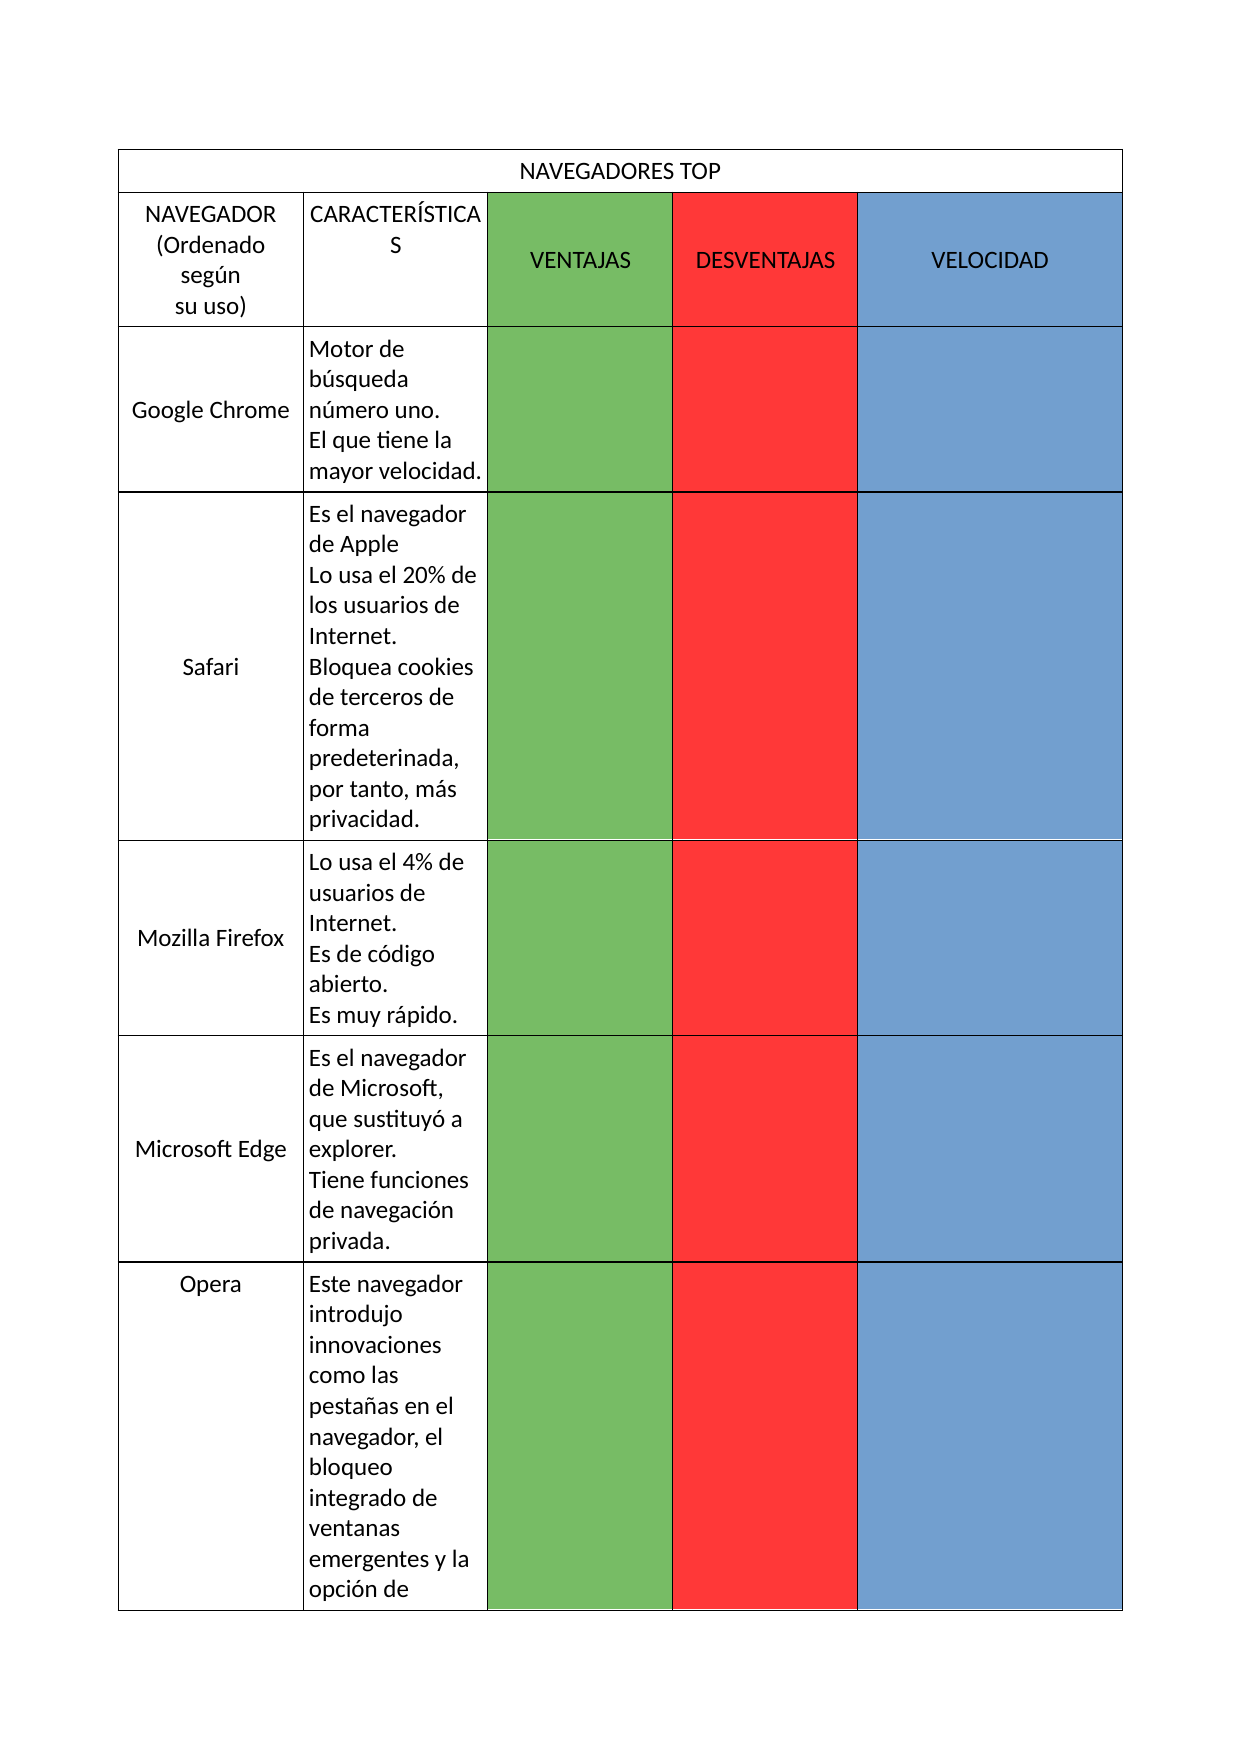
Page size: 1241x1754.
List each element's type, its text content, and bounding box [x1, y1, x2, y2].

table_cell Opera [119, 1263, 303, 1609]
table_cell [673, 1036, 857, 1261]
table_cell [858, 1036, 1122, 1261]
table_cell Safari [119, 493, 303, 839]
table_cell [488, 493, 672, 839]
table_cell Este navegador introdujo innovaciones como las pestañas en el navegador, el bloqueo integrado de ventanas emergentes y la opción de [304, 1263, 487, 1609]
table_cell [488, 841, 672, 1035]
table_cell [858, 841, 1122, 1035]
table_cell VENTAJAS [488, 193, 672, 326]
table_cell [673, 327, 857, 491]
table_cell [488, 1263, 672, 1609]
table_cell [858, 327, 1122, 491]
table_cell Lo usa el 4% de usuarios de Internet. Es de código abierto. Es muy rápido. [304, 841, 487, 1035]
table_cell NAVEGADOR (Ordenado según su uso) [119, 193, 303, 326]
table_cell DESVENTAJAS [673, 193, 857, 326]
table_cell Mozilla Firefox [119, 841, 303, 1035]
table_cell [488, 1036, 672, 1261]
table_cell [673, 841, 857, 1035]
table_cell [858, 1263, 1122, 1609]
table_cell Microsoft Edge [119, 1036, 303, 1261]
table_cell [673, 1263, 857, 1609]
table_cell CARACTERÍSTICAS [304, 193, 487, 326]
table_cell Motor de búsqueda número uno. El que tiene la mayor velocidad. [304, 327, 487, 491]
table_header NAVEGADORES TOP [119, 150, 1122, 192]
table_cell [488, 327, 672, 491]
table_cell VELOCIDAD [858, 193, 1122, 326]
table_cell [673, 493, 857, 839]
table_cell Google Chrome [119, 327, 303, 491]
table_cell Es el navegador de Microsoft, que sustituyó a explorer. Tiene funciones de navegación privada. [304, 1036, 487, 1261]
table_cell Es el navegador de Apple Lo usa el 20% de los usuarios de Internet. Bloquea cookies de terceros de forma predeterinada, por tanto, más privacidad. [304, 493, 487, 839]
table_cell [858, 493, 1122, 839]
